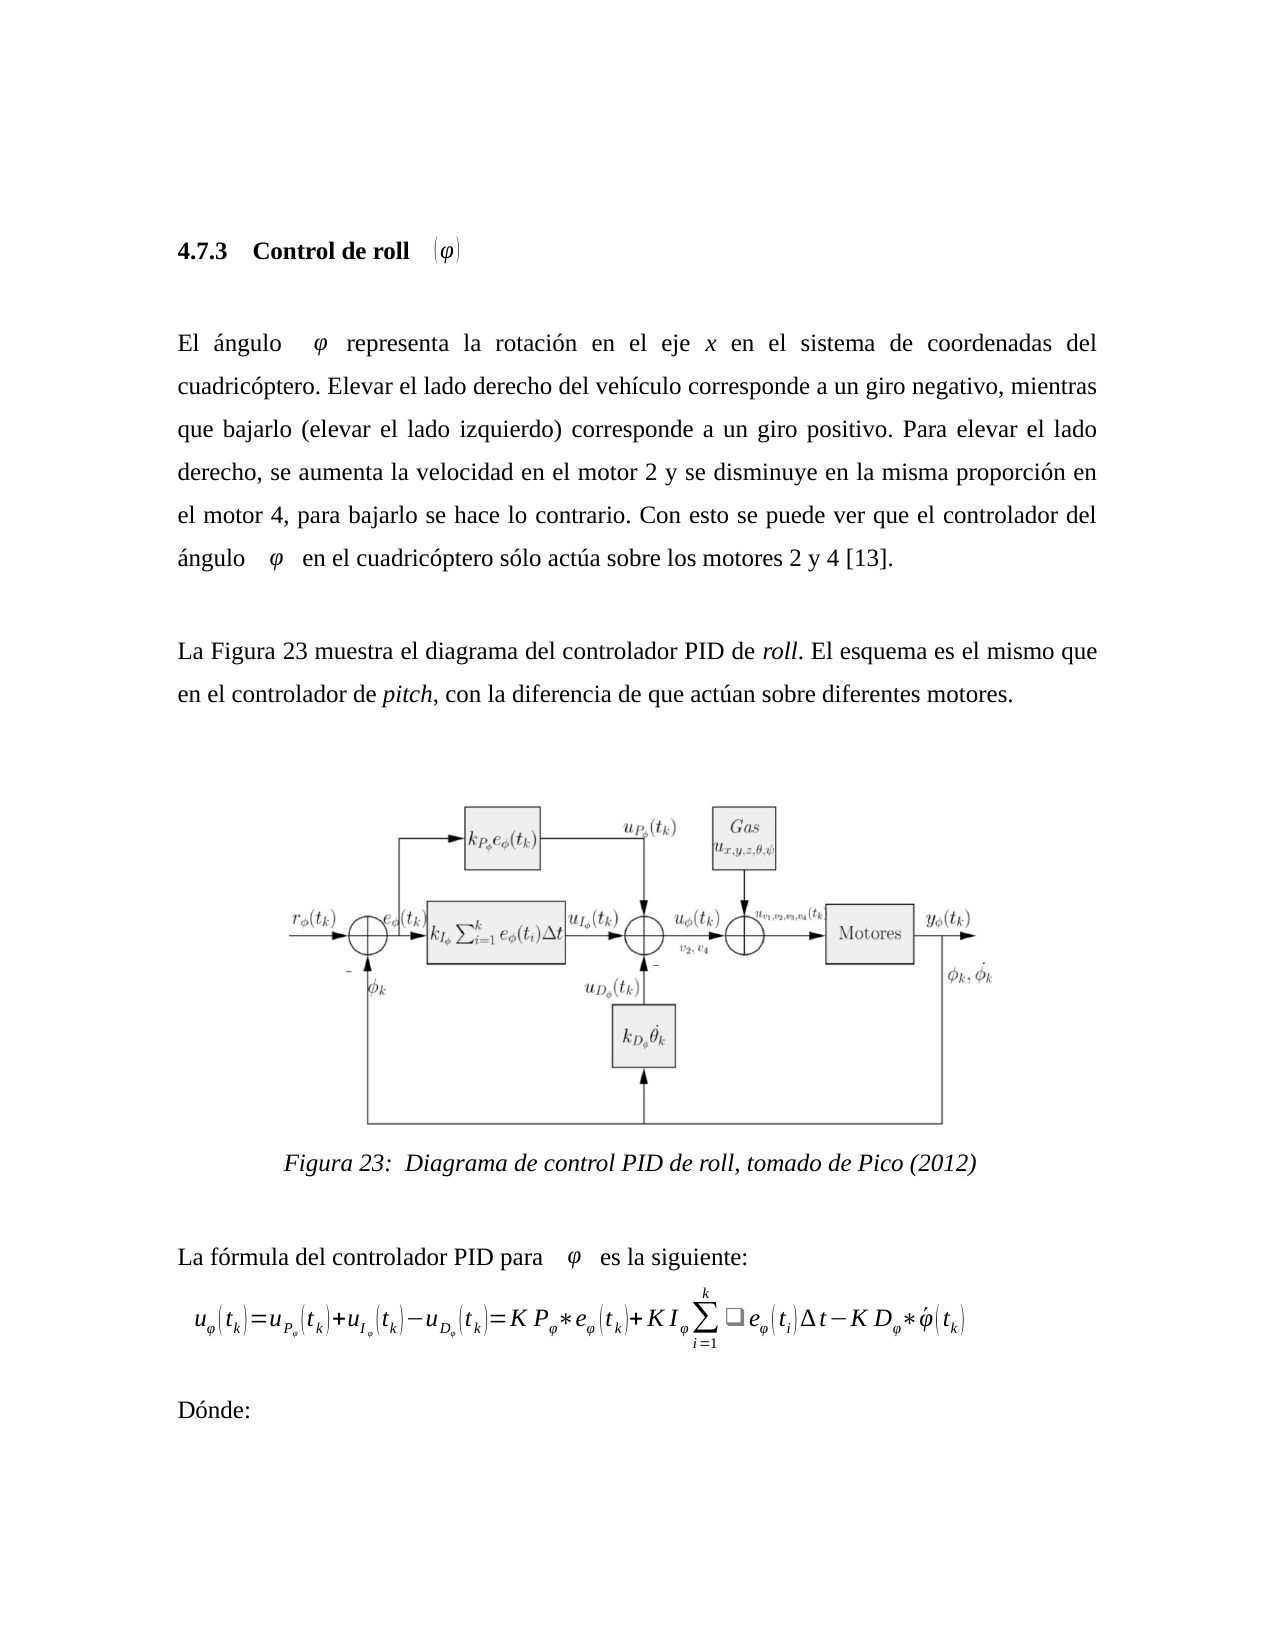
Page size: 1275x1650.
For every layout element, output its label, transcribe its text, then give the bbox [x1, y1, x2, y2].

table_header [165, 1285, 1026, 1395]
text El ángulo representa la rotación en el eje x en el sistema de coordenadas del cuadricóptero. Elevar el lado derecho del vehículo corresponde a un giro negativo, mientras que bajarlo (elevar el lado izquierdo) corresponde a un giro positivo. Para elevar el lado derecho, se aumenta la velocidad en el motor 2 y se disminuye en la misma proporción en el motor 4, para bajarlo se hace lo contrario. Con esto se puede ver que el controlador del ángulo en el cuadricóptero sólo actúa sobre los motores 2 y 4 [13]. [177, 328, 1098, 572]
subtitle Control de roll [177, 235, 1098, 266]
table_header [1026, 1285, 1128, 1395]
text Figura 23: Diagrama de control PID de roll, tomado de Pico (2012) [283, 1143, 992, 1177]
text La Figura 23 muestra el diagrama del controlador PID de roll. El esquema es el mismo que en el controlador de pitch, con la diferencia de que actúan sobre diferentes motores. [177, 636, 1098, 708]
picture [283, 785, 992, 1143]
text Dónde: [177, 1395, 1098, 1424]
text La fórmula del controlador PID para es la siguiente: [177, 1242, 1098, 1270]
